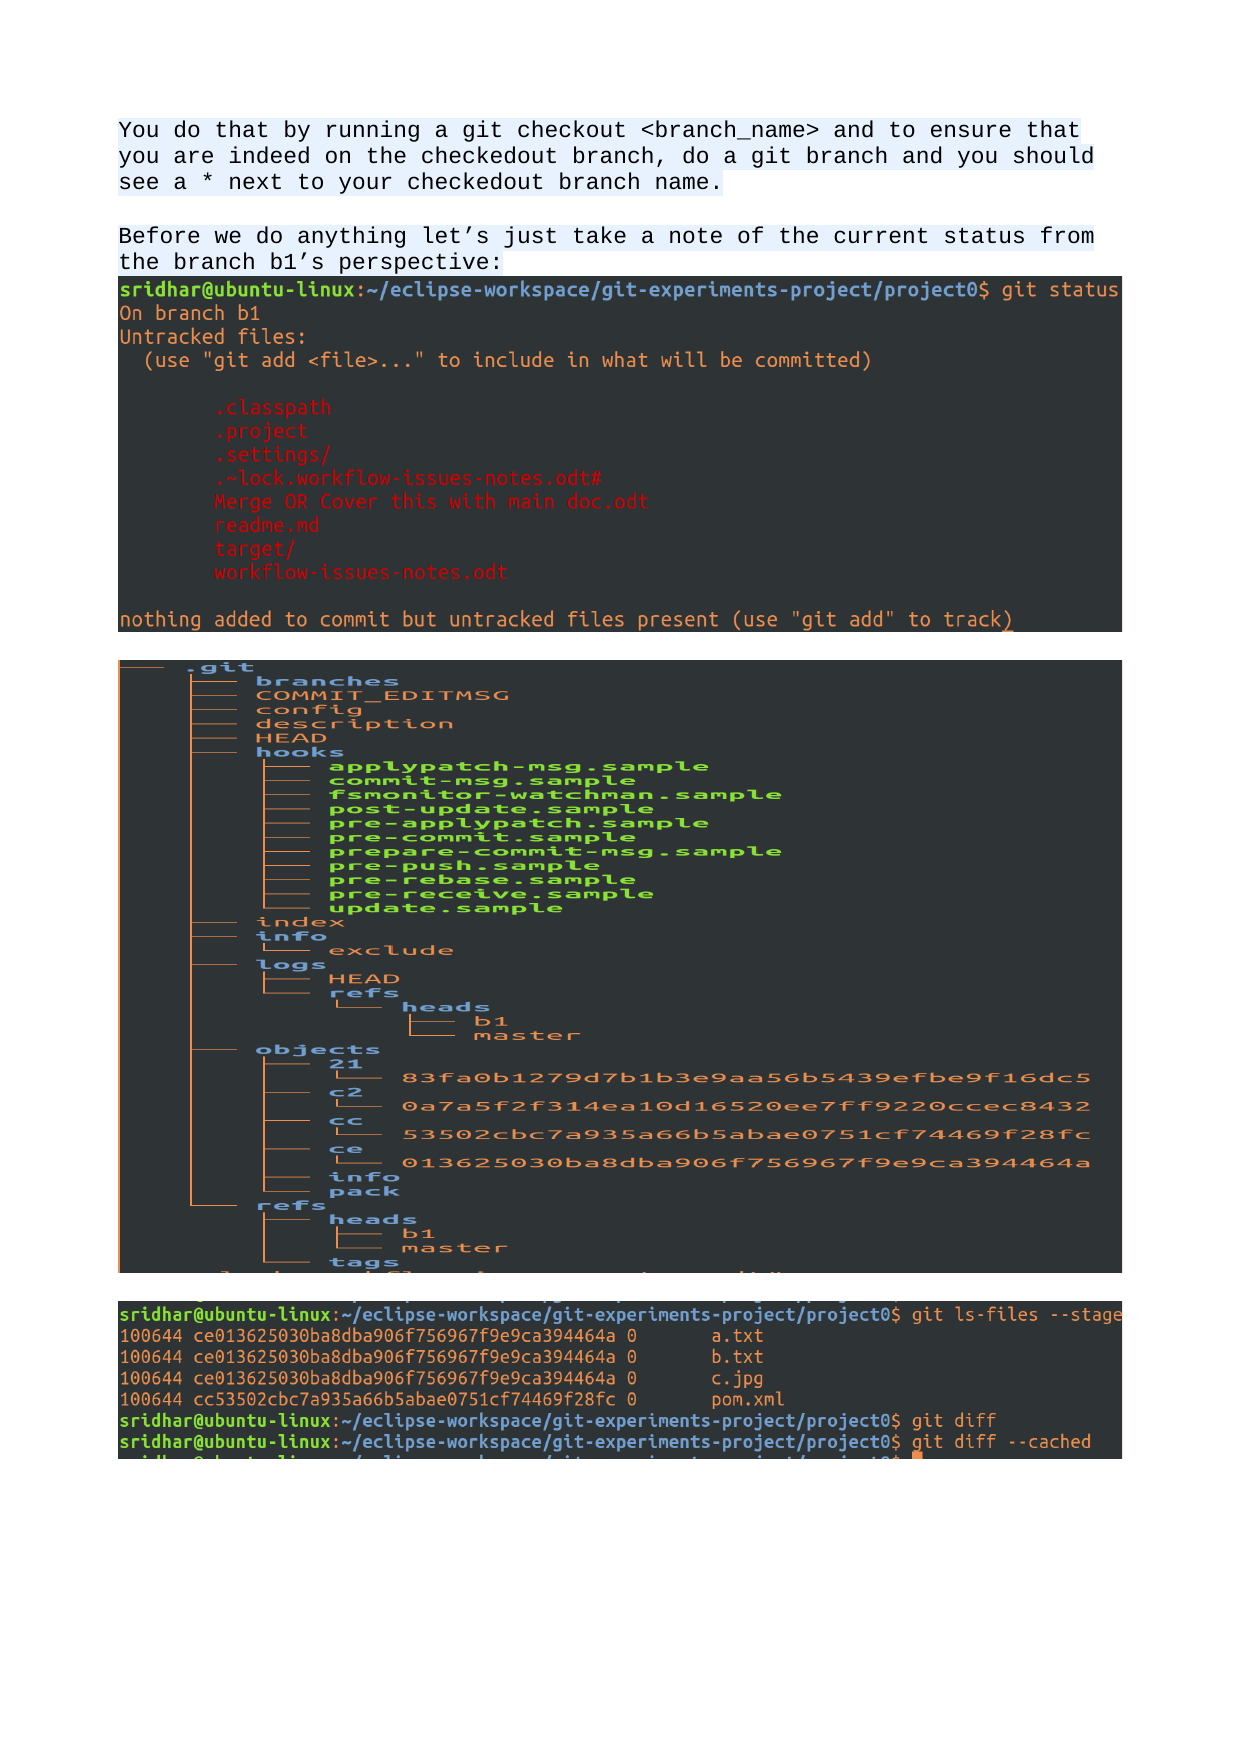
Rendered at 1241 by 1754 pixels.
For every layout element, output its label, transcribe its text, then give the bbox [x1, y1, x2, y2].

text You do that by running a git checkout <branch_name> and to ensure that you are indeed on the checkedout branch, do a git branch and you should see a * next to your checkedout branch name. [118, 118, 1122, 196]
picture [118, 1301, 1123, 1459]
picture [118, 276, 1123, 632]
picture [118, 660, 1123, 1273]
text Before we do anything let’s just take a note of the current status from the branch b1’s perspective: [118, 225, 1122, 276]
